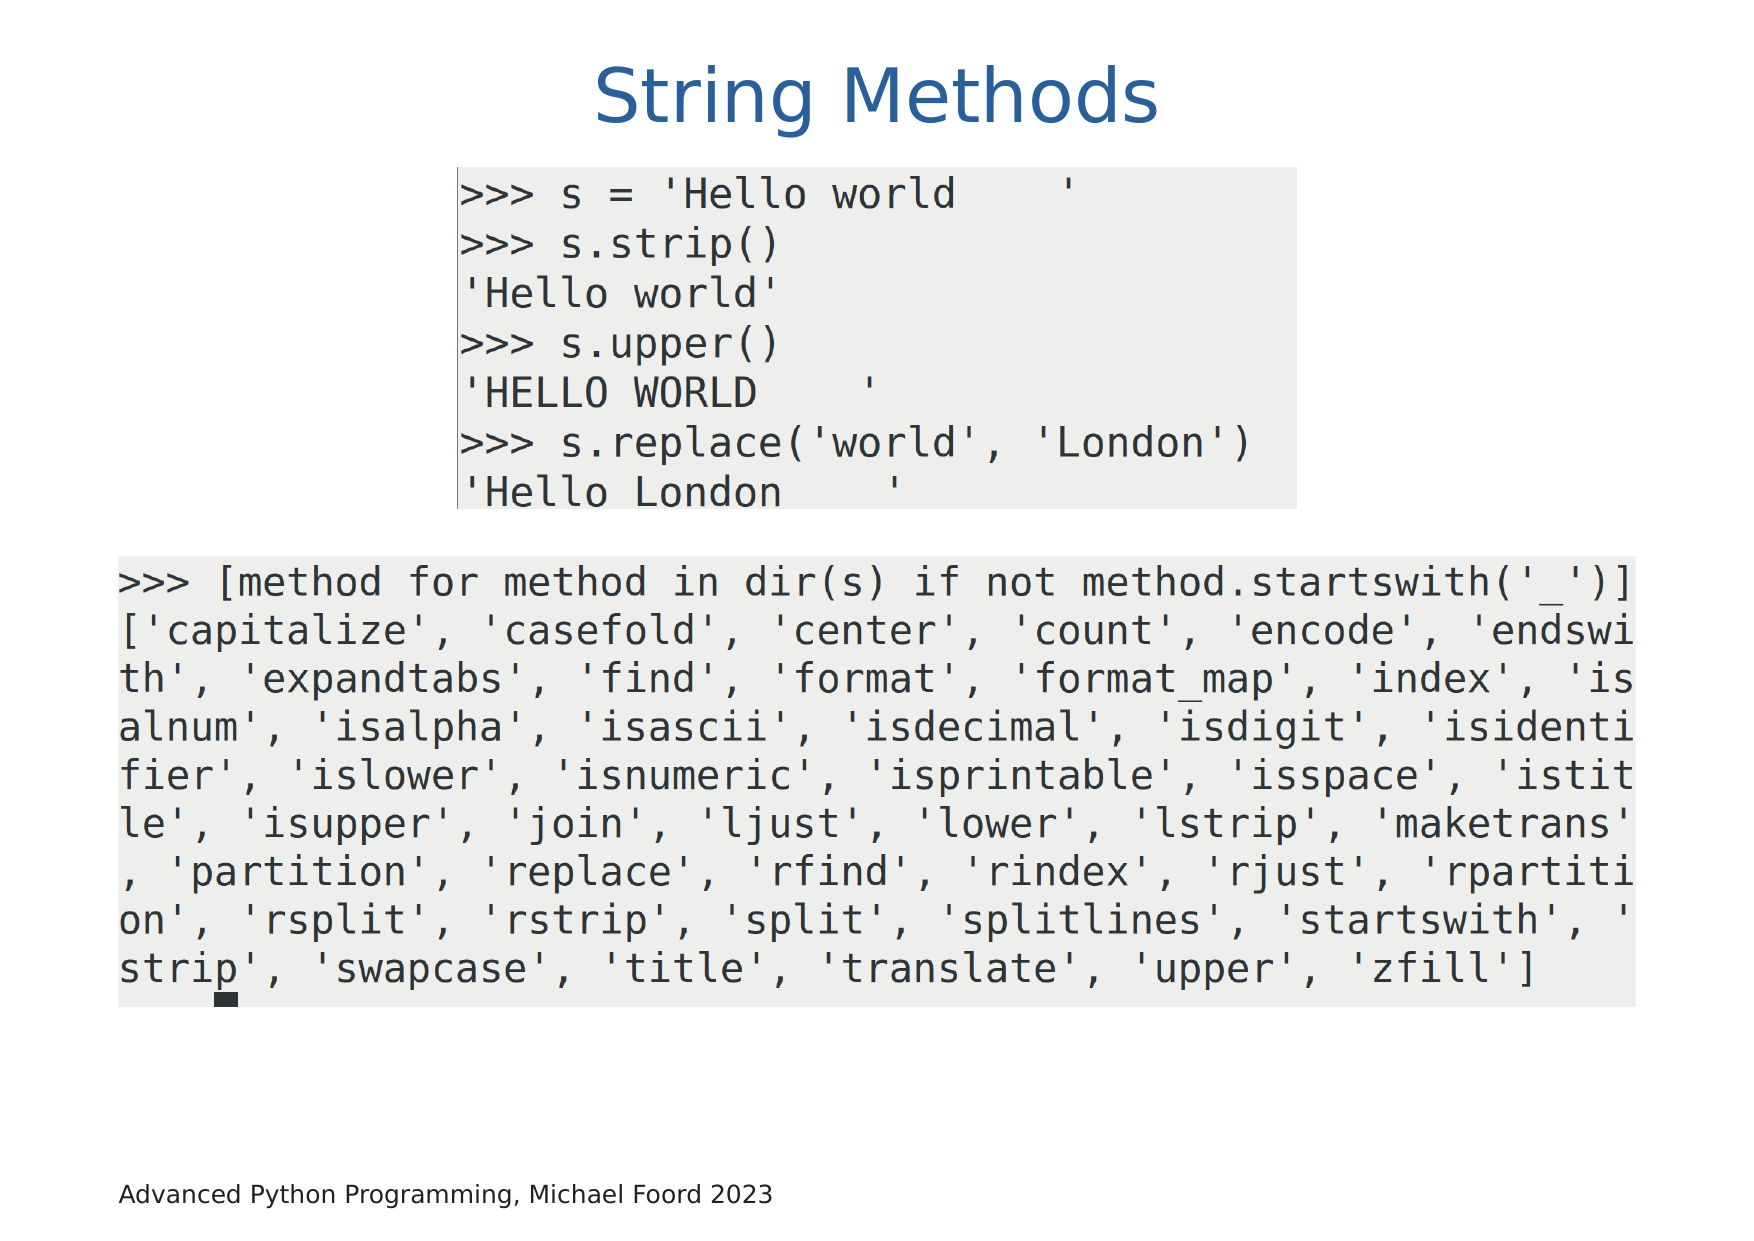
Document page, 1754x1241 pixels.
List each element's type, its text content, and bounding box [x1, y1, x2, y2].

picture [457, 167, 1297, 509]
text String Methods [118, 53, 1636, 140]
picture [118, 556, 1636, 1007]
